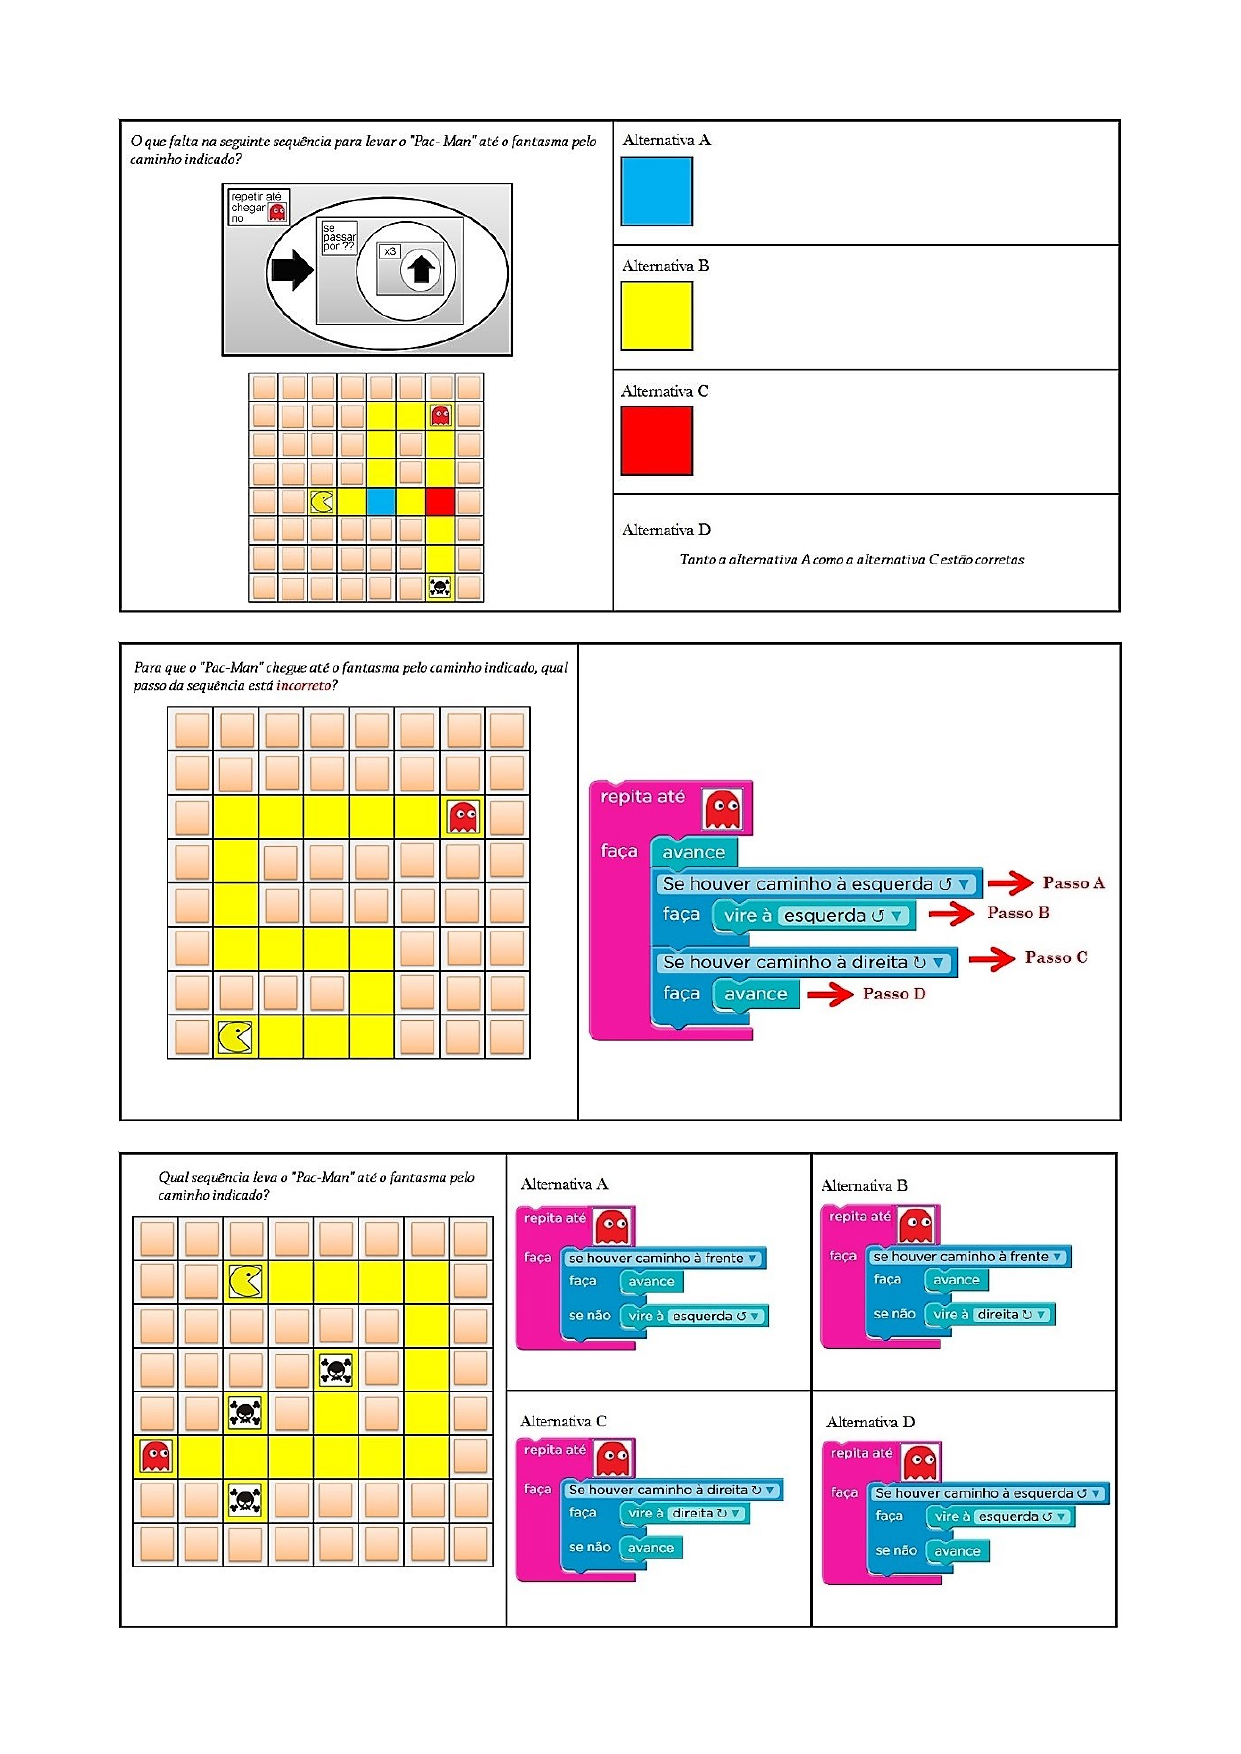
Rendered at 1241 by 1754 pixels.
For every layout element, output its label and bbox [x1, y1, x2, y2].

picture [118, 118, 1123, 613]
picture [118, 641, 1123, 1123]
picture [118, 1151, 1123, 1633]
